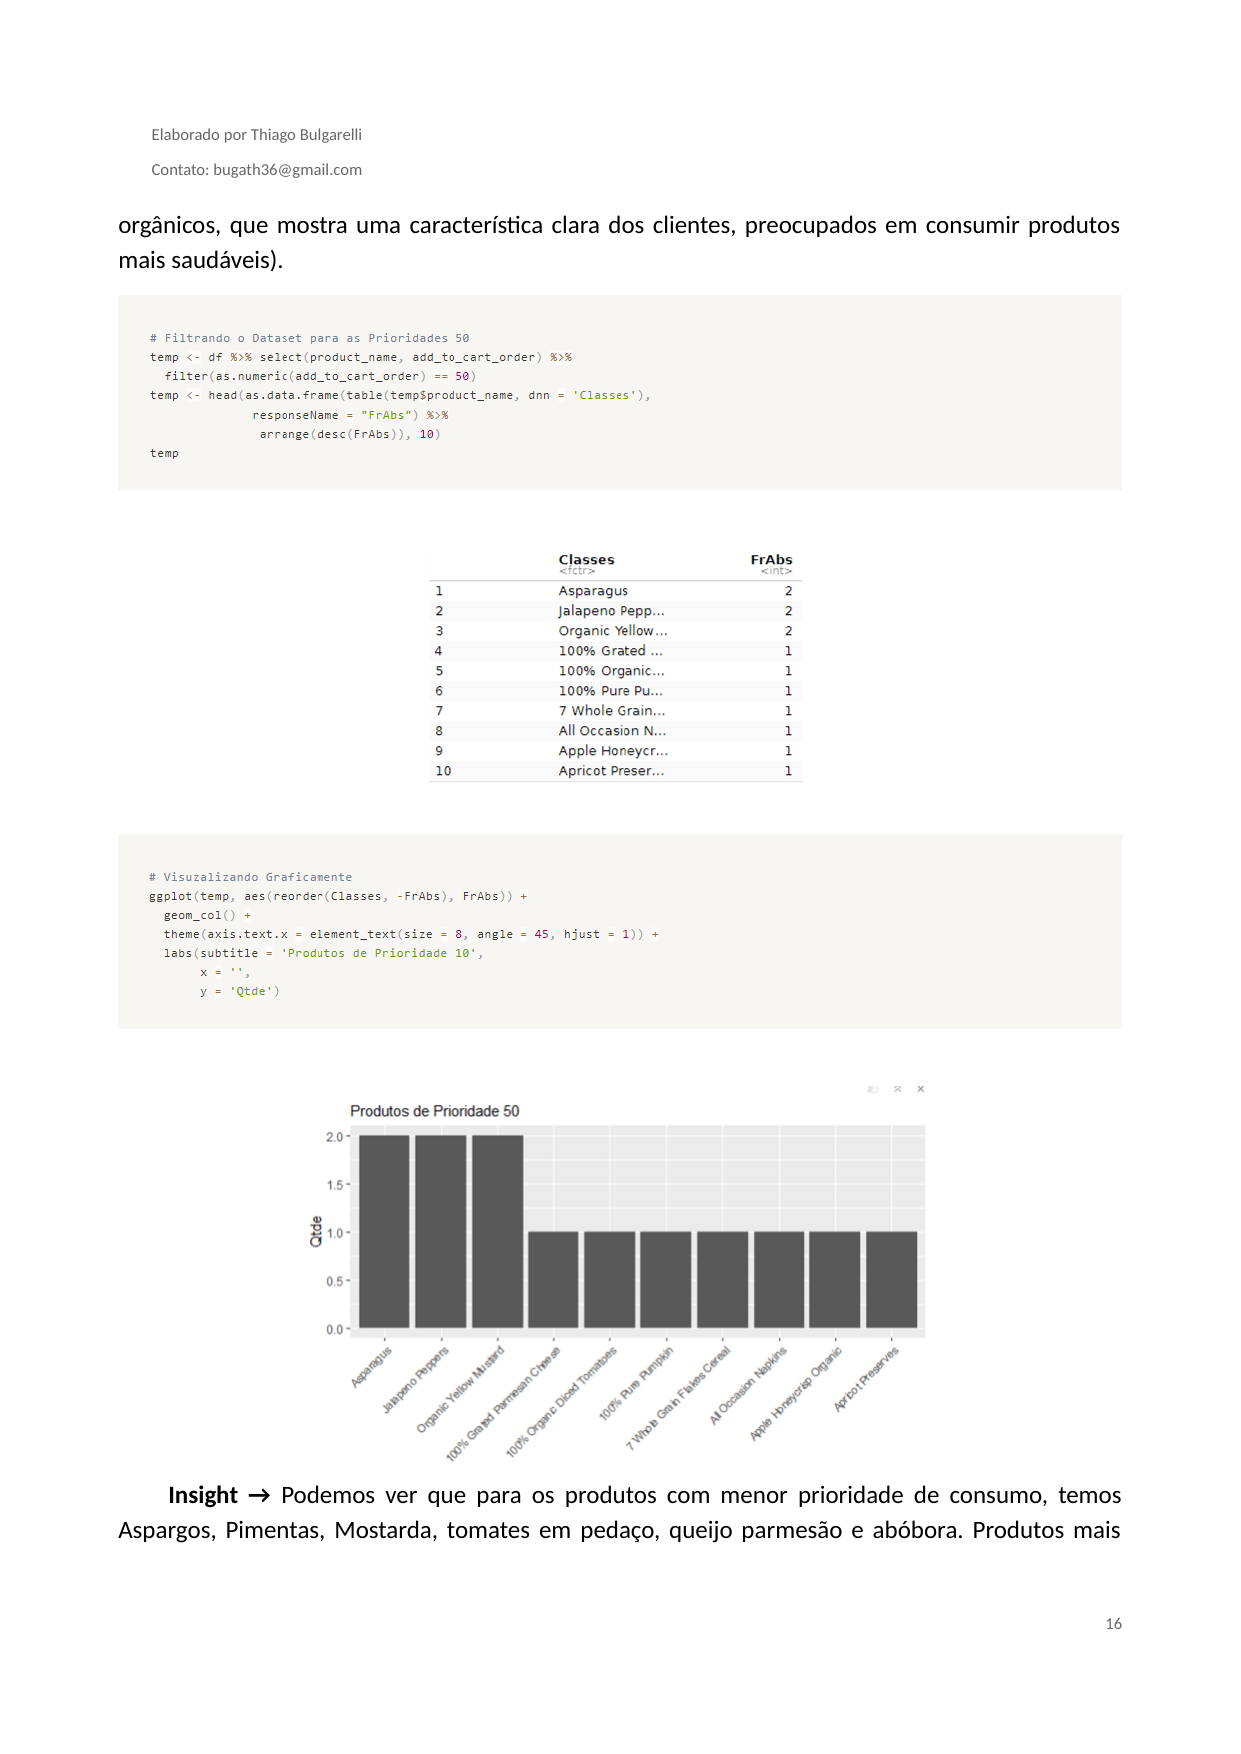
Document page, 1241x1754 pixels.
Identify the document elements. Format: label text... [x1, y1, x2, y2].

picture [118, 833, 1123, 1029]
picture [300, 1082, 940, 1466]
text Insight → Podemos ver que para os produtos com menor prioridade de consumo, temos Aspargos, Pimentas, Mostarda, tomates em pedaço, queijo parmesão e abóbora. Produtos mais [118, 1479, 1122, 1544]
picture [118, 293, 1123, 490]
text orgânicos, que mostra uma característica clara dos clientes, preocupados em consumir produtos mais saudáveis). [118, 209, 1122, 274]
